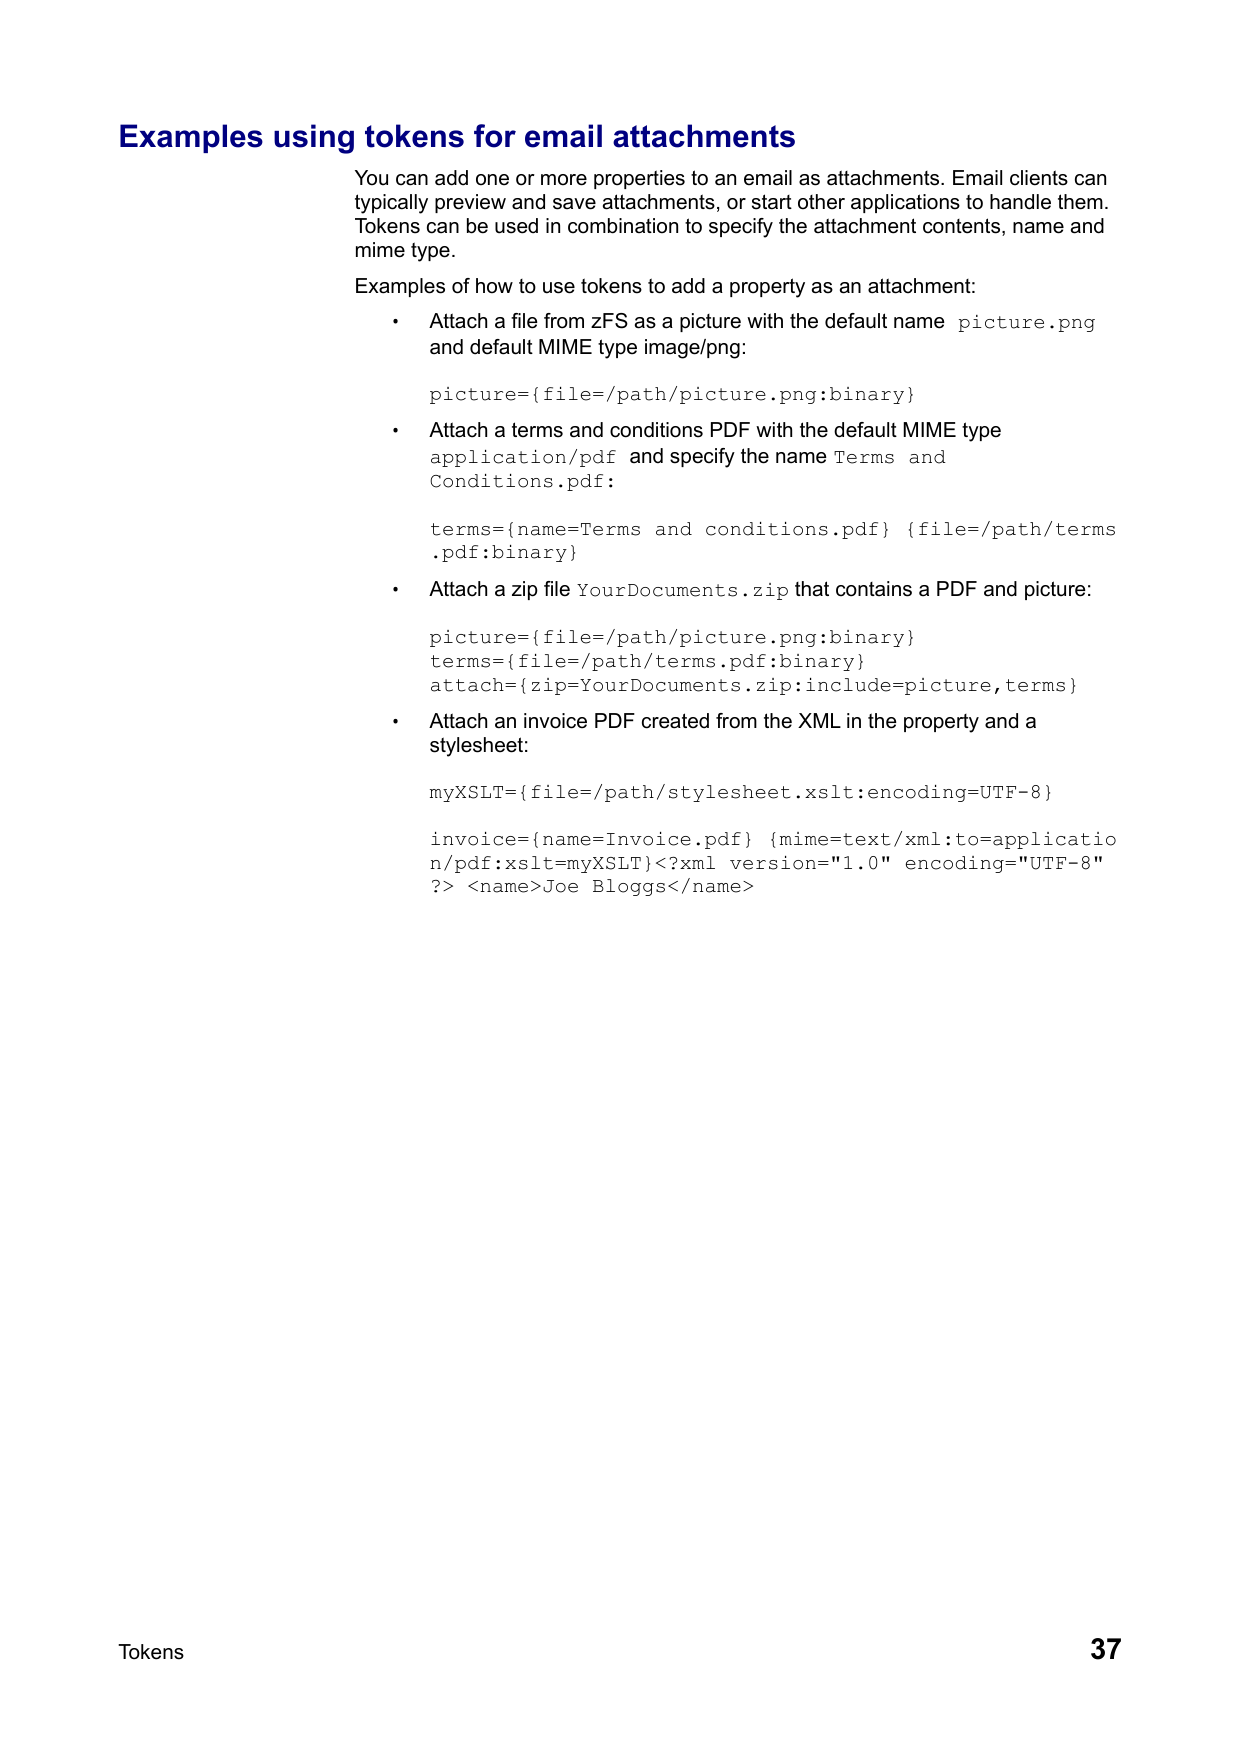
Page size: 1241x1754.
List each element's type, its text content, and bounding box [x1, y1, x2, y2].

subtitle Examples using tokens for email attachments [118, 118, 1122, 154]
text Examples of how to use tokens to add a property as an attachment: [354, 273, 1122, 297]
list Attach an invoice PDF created from the XML in the property and a stylesheet: myXSLT={file=/path/stylesheet.xslt:encoding=UTF-8} invoice={name=Invoice.pdf} {mime=text/xml:to=application/pdf:xslt=myXSLT}<?xml version="1.0" encoding="UTF-8" ?> <name>Joe Bloggs</name> [392, 709, 1122, 899]
list Attach a terms and conditions PDF with the default MIME type application/pdf and specify the name Terms and Conditions.pdf: terms={name=Terms and conditions.pdf} {file=/path/terms.pdf:binary} [392, 418, 1122, 565]
list Attach a zip file YourDocuments.zip that contains a PDF and picture: picture={file=/path/picture.png:binary} terms={file=/path/terms.pdf:binary} attach={zip=YourDocuments.zip:include=picture,terms} [392, 577, 1122, 697]
list Attach a file from zFS as a picture with the default name picture.png and default MIME type image/png: picture={file=/path/picture.png:binary} [392, 309, 1122, 407]
text You can add one or more properties to an email as attachments. Email clients can typically preview and save attachments, or start other applications to handle them. Tokens can be used in combination to specify the attachment contents, name and mime type. [354, 166, 1122, 262]
